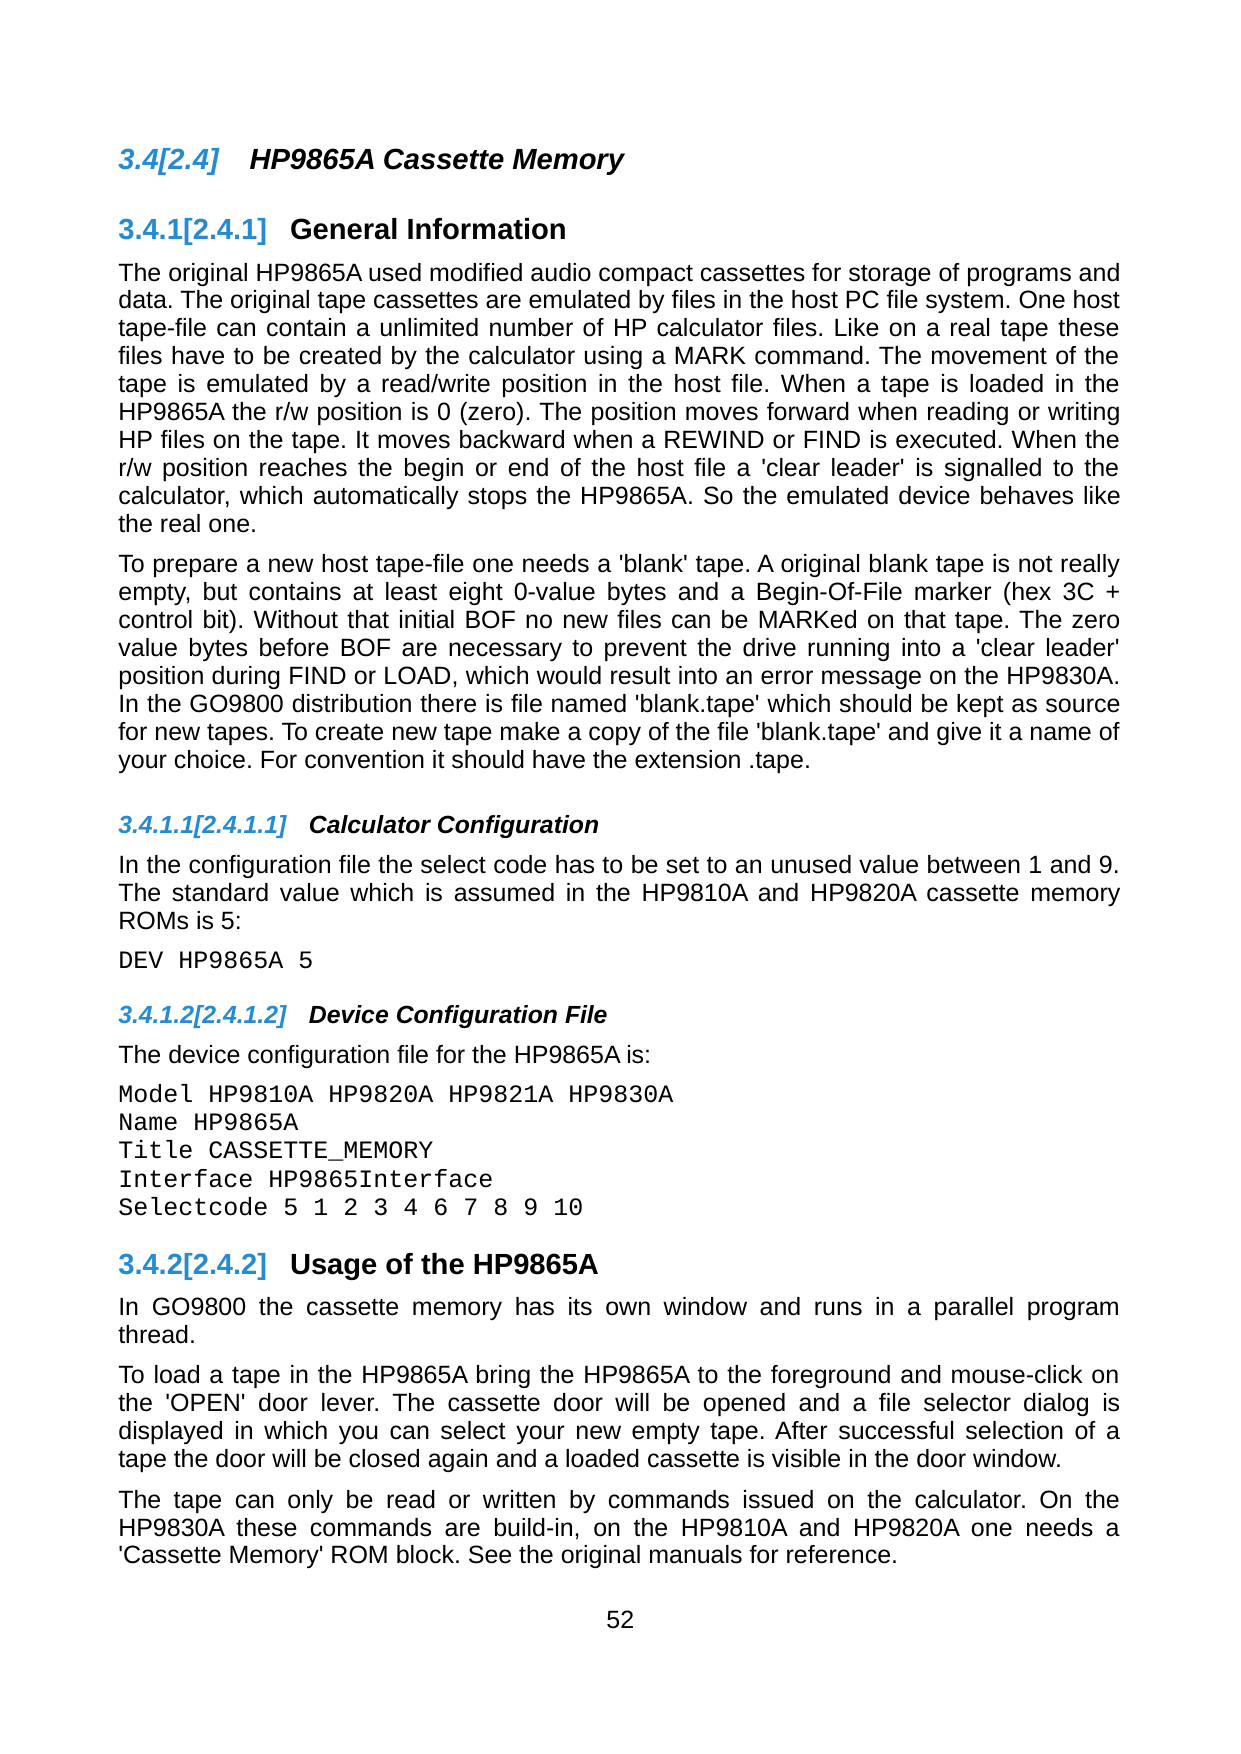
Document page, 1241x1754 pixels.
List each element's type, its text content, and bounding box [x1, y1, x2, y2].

subtitle Calculator Configuration [118, 811, 1122, 838]
text Interface HP9865Interface [118, 1166, 1122, 1194]
text To prepare a new host tape-file one needs a 'blank' tape. A original blank tape is not really empty, but contains at least eight 0-value bytes and a Begin-Of-File marker (hex 3C + control bit). Without that initial BOF no new files can be MARKed on that tape. The zero value bytes before BOF are necessary to prevent the drive running into a 'clear leader' position during FIND or LOAD, which would result into an error message on the HP9830A. In the GO9800 distribution there is file named 'blank.tape' which should be kept as source for new tapes. To create new tape make a copy of the file 'blank.tape' and give it a name of your choice. For convention it should have the extension .tape. [118, 550, 1122, 773]
text Model HP9810A HP9820A HP9821A HP9830A [118, 1081, 1122, 1109]
subtitle HP9865A Cassette Memory [118, 143, 1122, 176]
text Name HP9865A [118, 1109, 1122, 1138]
subtitle General Information [118, 213, 1122, 246]
text In the configuration file the select code has to be set to an unused value between 1 and 9. The standard value which is assumed in the HP9810A and HP9820A cassette memory ROMs is 5: [118, 851, 1122, 935]
text Title CASSETTE_MEMORY [118, 1138, 1122, 1166]
text The device configuration file for the HP9865A is: [118, 1041, 1122, 1069]
text DEV HP9865A 5 [118, 947, 1122, 976]
text Selectcode 5 1 2 3 4 6 7 8 9 10 [118, 1194, 1122, 1223]
text To load a tape in the HP9865A bring the HP9865A to the foreground and mouse-click on the 'OPEN' door lever. The cassette door will be opened and a file selector dialog is displayed in which you can select your new empty tape. After successful selection of a tape the door will be closed again and a loaded cassette is visible in the door window. [118, 1361, 1122, 1473]
subtitle Device Configuration File [118, 1001, 1122, 1028]
text The tape can only be read or written by commands issued on the calculator. On the HP9830A these commands are build-in, on the HP9810A and HP9820A one needs a 'Cassette Memory' ROM block. See the original manuals for reference. [118, 1486, 1122, 1569]
subtitle Usage of the HP9865A [118, 1248, 1122, 1281]
text The original HP9865A used modified audio compact cassettes for storage of programs and data. The original tape cassettes are emulated by files in the host PC file system. One host tape-file can contain a unlimited number of HP calculator files. Like on a real tape these files have to be created by the calculator using a MARK command. The movement of the tape is emulated by a read/write position in the host file. When a tape is loaded in the HP9865A the r/w position is 0 (zero). The position moves forward when reading or writing HP files on the tape. It moves backward when a REWIND or FIND is executed. When the r/w position reaches the begin or end of the host file a 'clear leader' is signalled to the calculator, which automatically stops the HP9865A. So the emulated device behaves like the real one. [118, 258, 1122, 537]
text In GO9800 the cassette memory has its own window and runs in a parallel program thread. [118, 1293, 1122, 1349]
